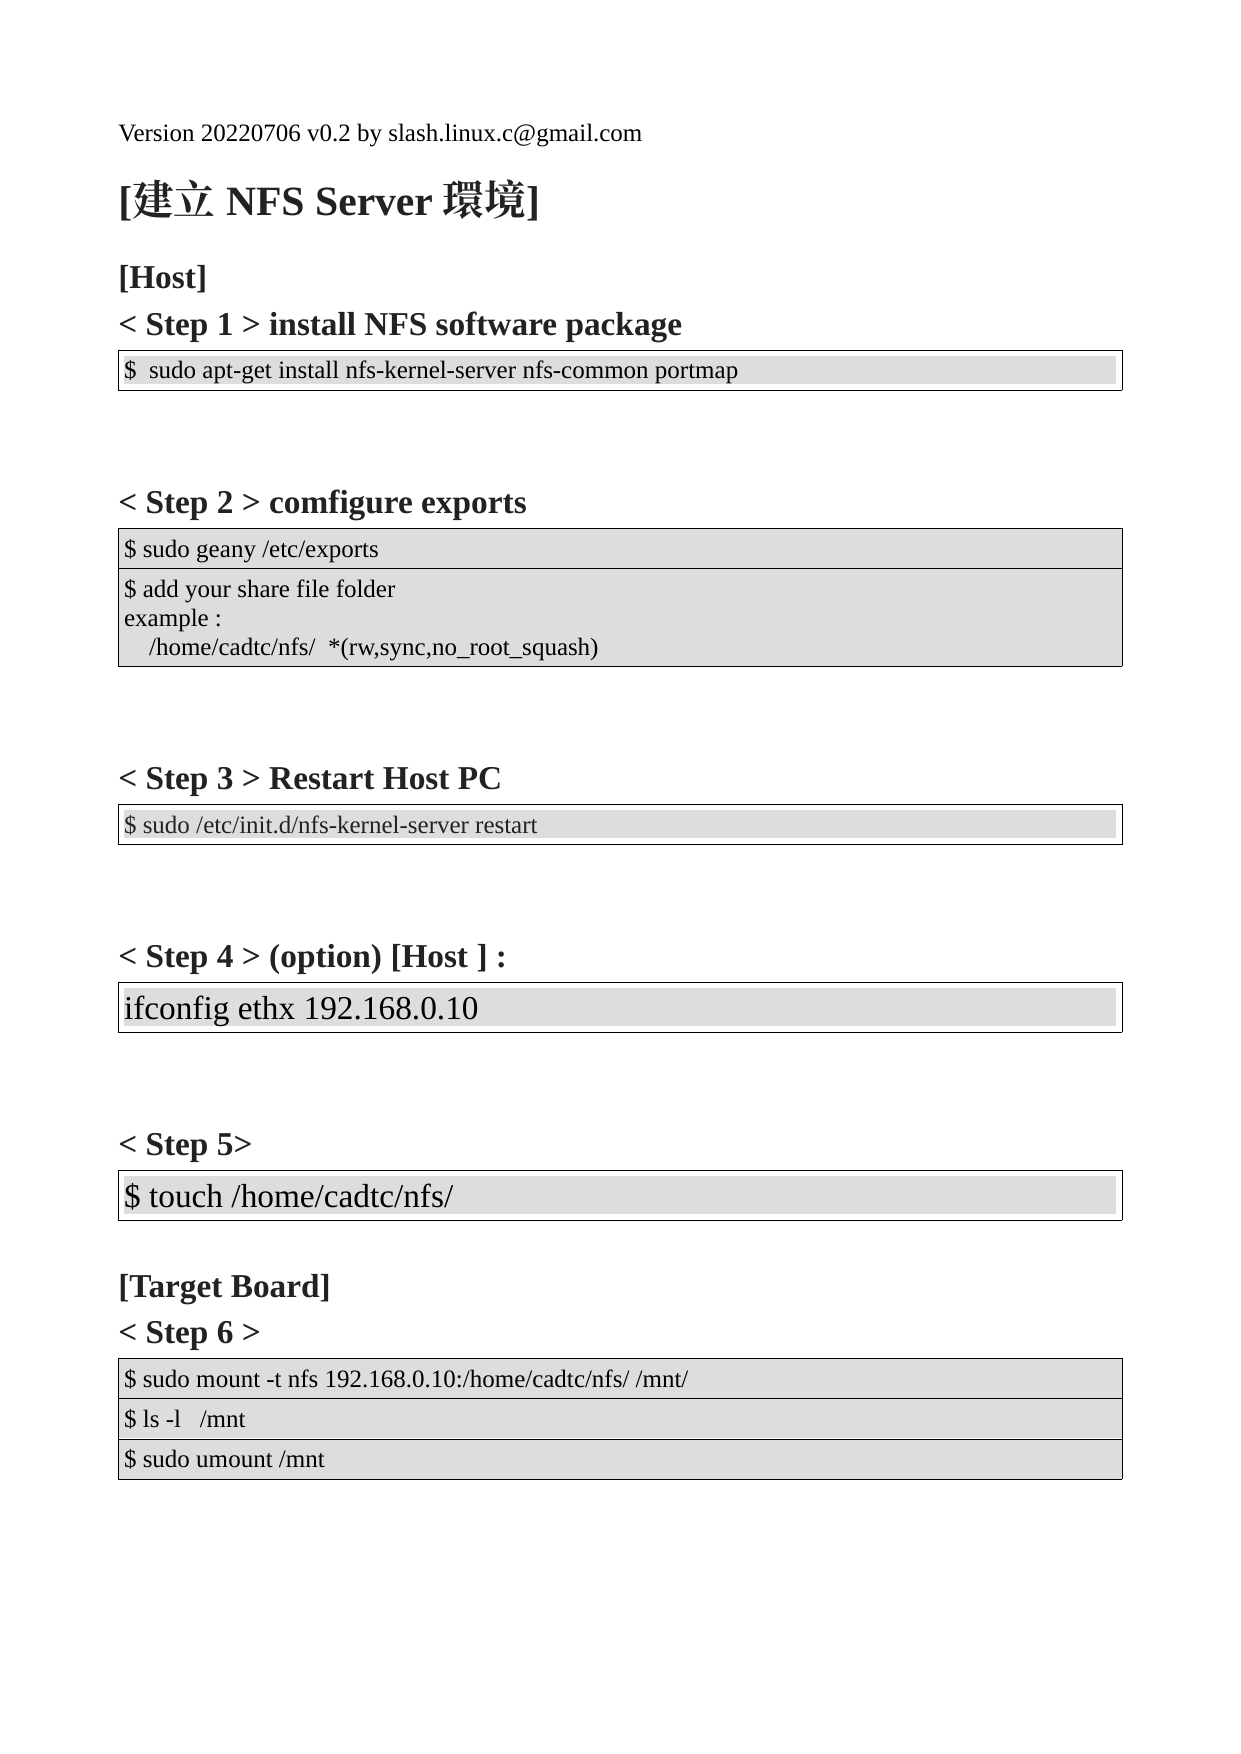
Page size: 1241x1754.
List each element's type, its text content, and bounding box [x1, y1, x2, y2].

text < Step 2 > comfigure exports [118, 391, 1122, 520]
text < Step 3 > Restart Host PC [118, 667, 1122, 796]
subtitle [建立 NFS Server 環境] [118, 176, 1122, 224]
table_cell $ add your share file folder example : /home/cadtc/nfs/ *(rw,sync,no_root_squash) [119, 569, 1122, 666]
table_cell $ ls -l /mnt [119, 1399, 1122, 1438]
table_header $ touch /home/cadtc/nfs/ [119, 1171, 1122, 1220]
table_header $ sudo apt-get install nfs-kernel-server nfs-common portmap [119, 351, 1122, 390]
text < Step 4 > (option) [Host ] : [118, 890, 1122, 974]
text < Step 1 > install NFS software package [118, 304, 1122, 342]
table_header $ sudo mount -t nfs 192.168.0.10:/home/cadtc/nfs/ /mnt/ [119, 1359, 1122, 1398]
table_header $ sudo /etc/init.d/nfs-kernel-server restart [119, 805, 1122, 844]
text < Step 5> [118, 1078, 1122, 1162]
table_header ifconfig ethx 192.168.0.10 [119, 983, 1122, 1032]
table_header $ sudo geany /etc/exports [119, 529, 1122, 568]
table_cell $ sudo umount /mnt [119, 1440, 1122, 1479]
text [Target Board] < Step 6 > [118, 1266, 1122, 1350]
text [Host] [118, 258, 1122, 296]
